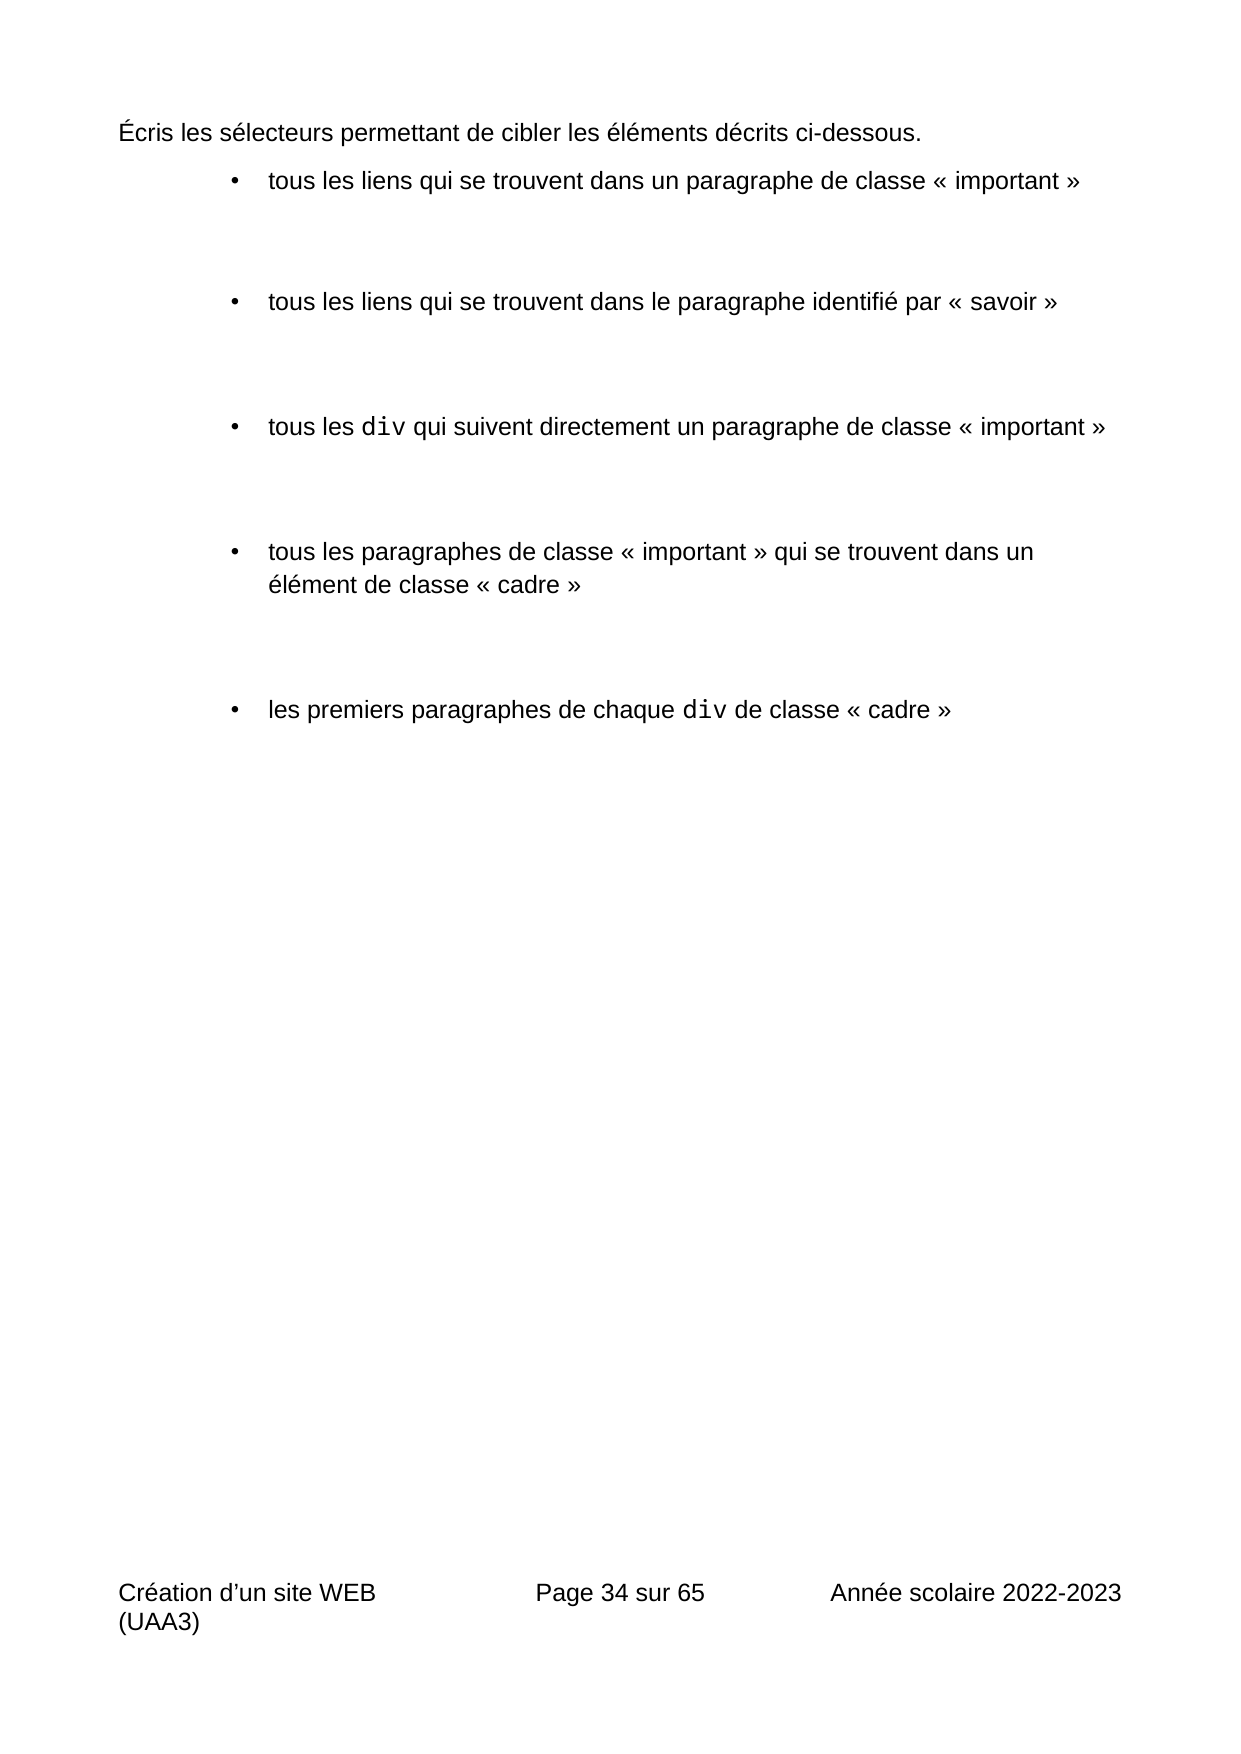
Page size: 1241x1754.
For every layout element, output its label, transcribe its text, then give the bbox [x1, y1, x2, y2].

list tous les liens qui se trouvent dans un paragraphe de classe « important » [231, 166, 1122, 194]
list tous les div qui suivent directement un paragraphe de classe « important » [231, 409, 1122, 443]
text Écris les sélecteurs permettant de cibler les éléments décrits ci-dessous. [118, 118, 1122, 147]
list tous les paragraphes de classe « important » qui se trouvent dans un élément de classe « cadre » [231, 537, 1122, 599]
list les premiers paragraphes de chaque div de classe « cadre » [231, 691, 1122, 726]
list tous les liens qui se trouvent dans le paragraphe identifié par « savoir » [231, 287, 1122, 316]
